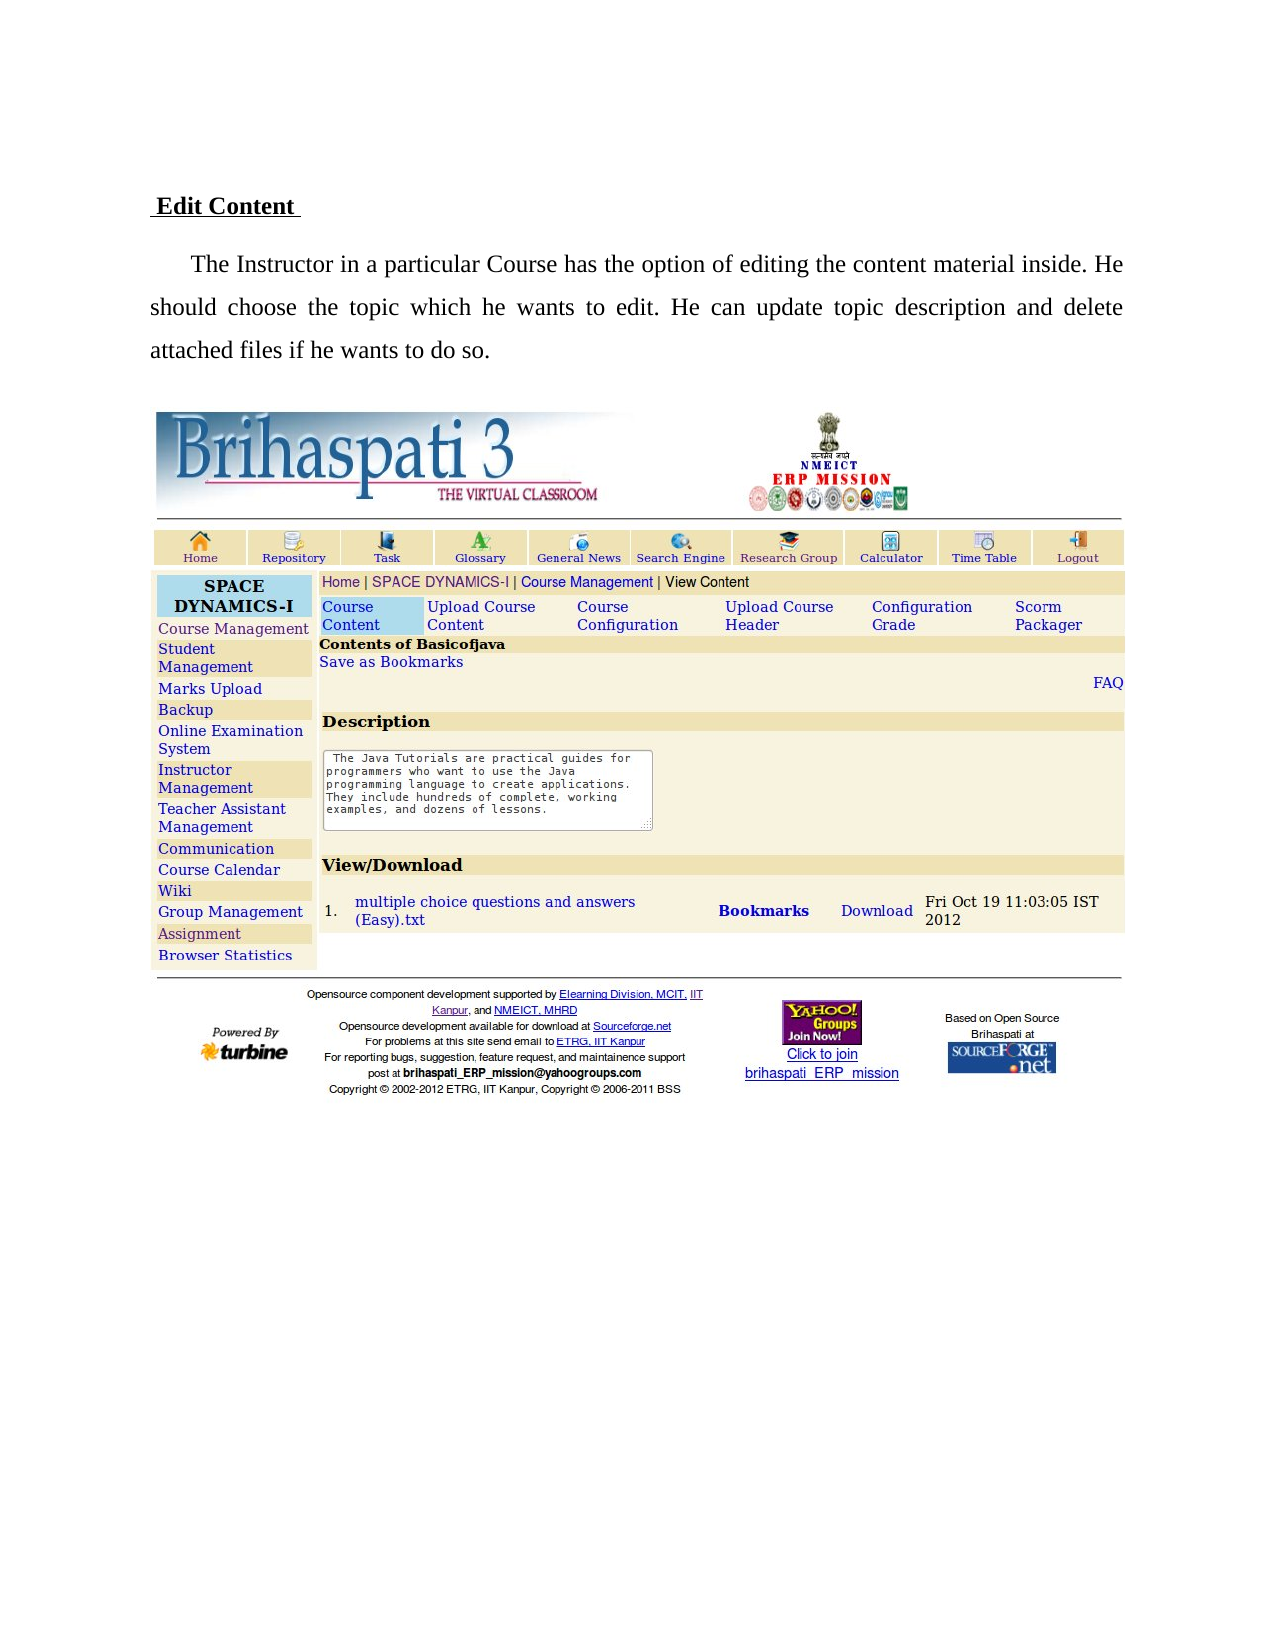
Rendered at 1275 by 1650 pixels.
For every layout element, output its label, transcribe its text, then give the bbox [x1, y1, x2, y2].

picture [150, 407, 1125, 1118]
text The Instructor in a particular Course has the option of editing the content material inside. He should choose the topic which he wants to edit. He can update topic description and delete attached files if he wants to do so. [150, 249, 1125, 364]
text Edit Content [150, 191, 1125, 219]
